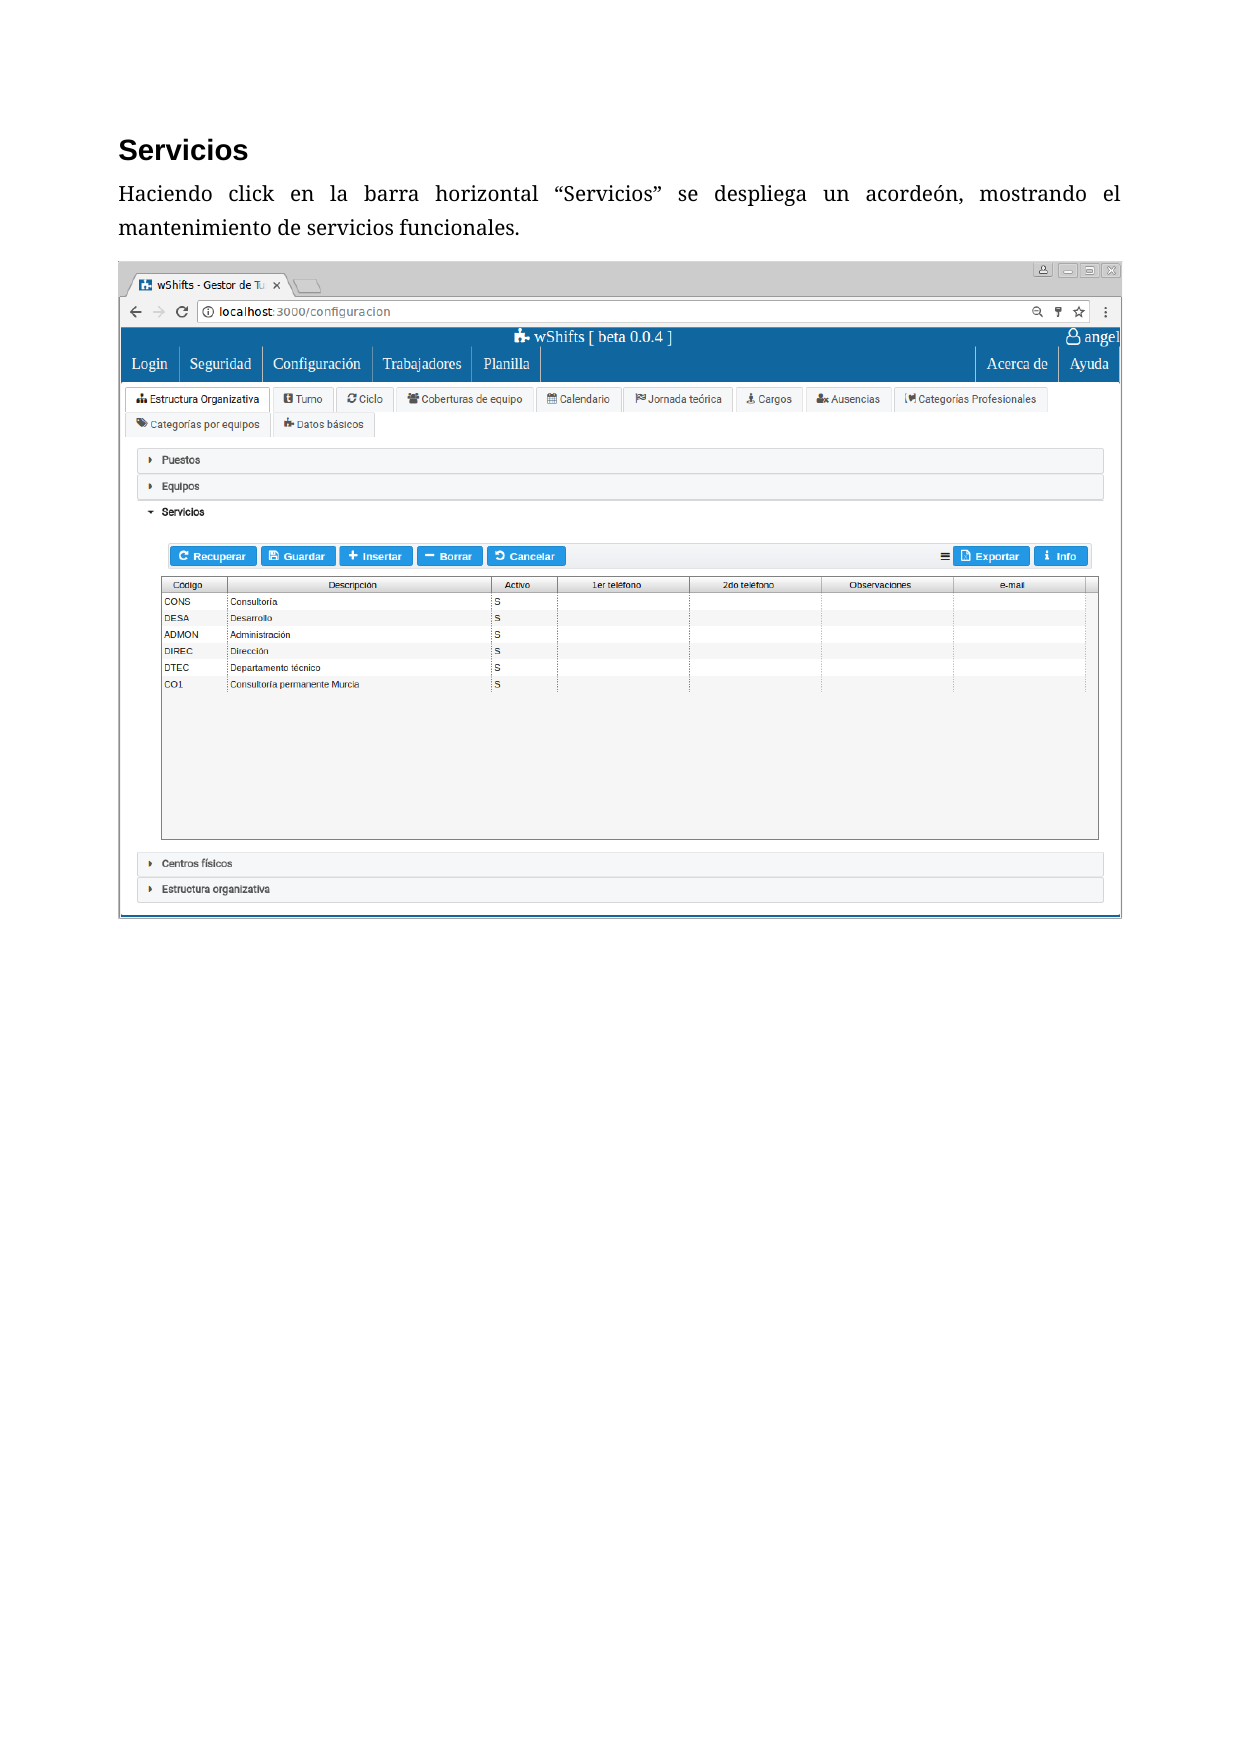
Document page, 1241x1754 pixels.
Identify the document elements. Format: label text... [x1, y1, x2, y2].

subtitle Servicios [118, 133, 1122, 166]
picture [118, 261, 1123, 919]
text Haciendo click en la barra horizontal “Servicios” se despliega un acordeón, mostrando el mantenimiento de servicios funcionales. [118, 179, 1122, 241]
